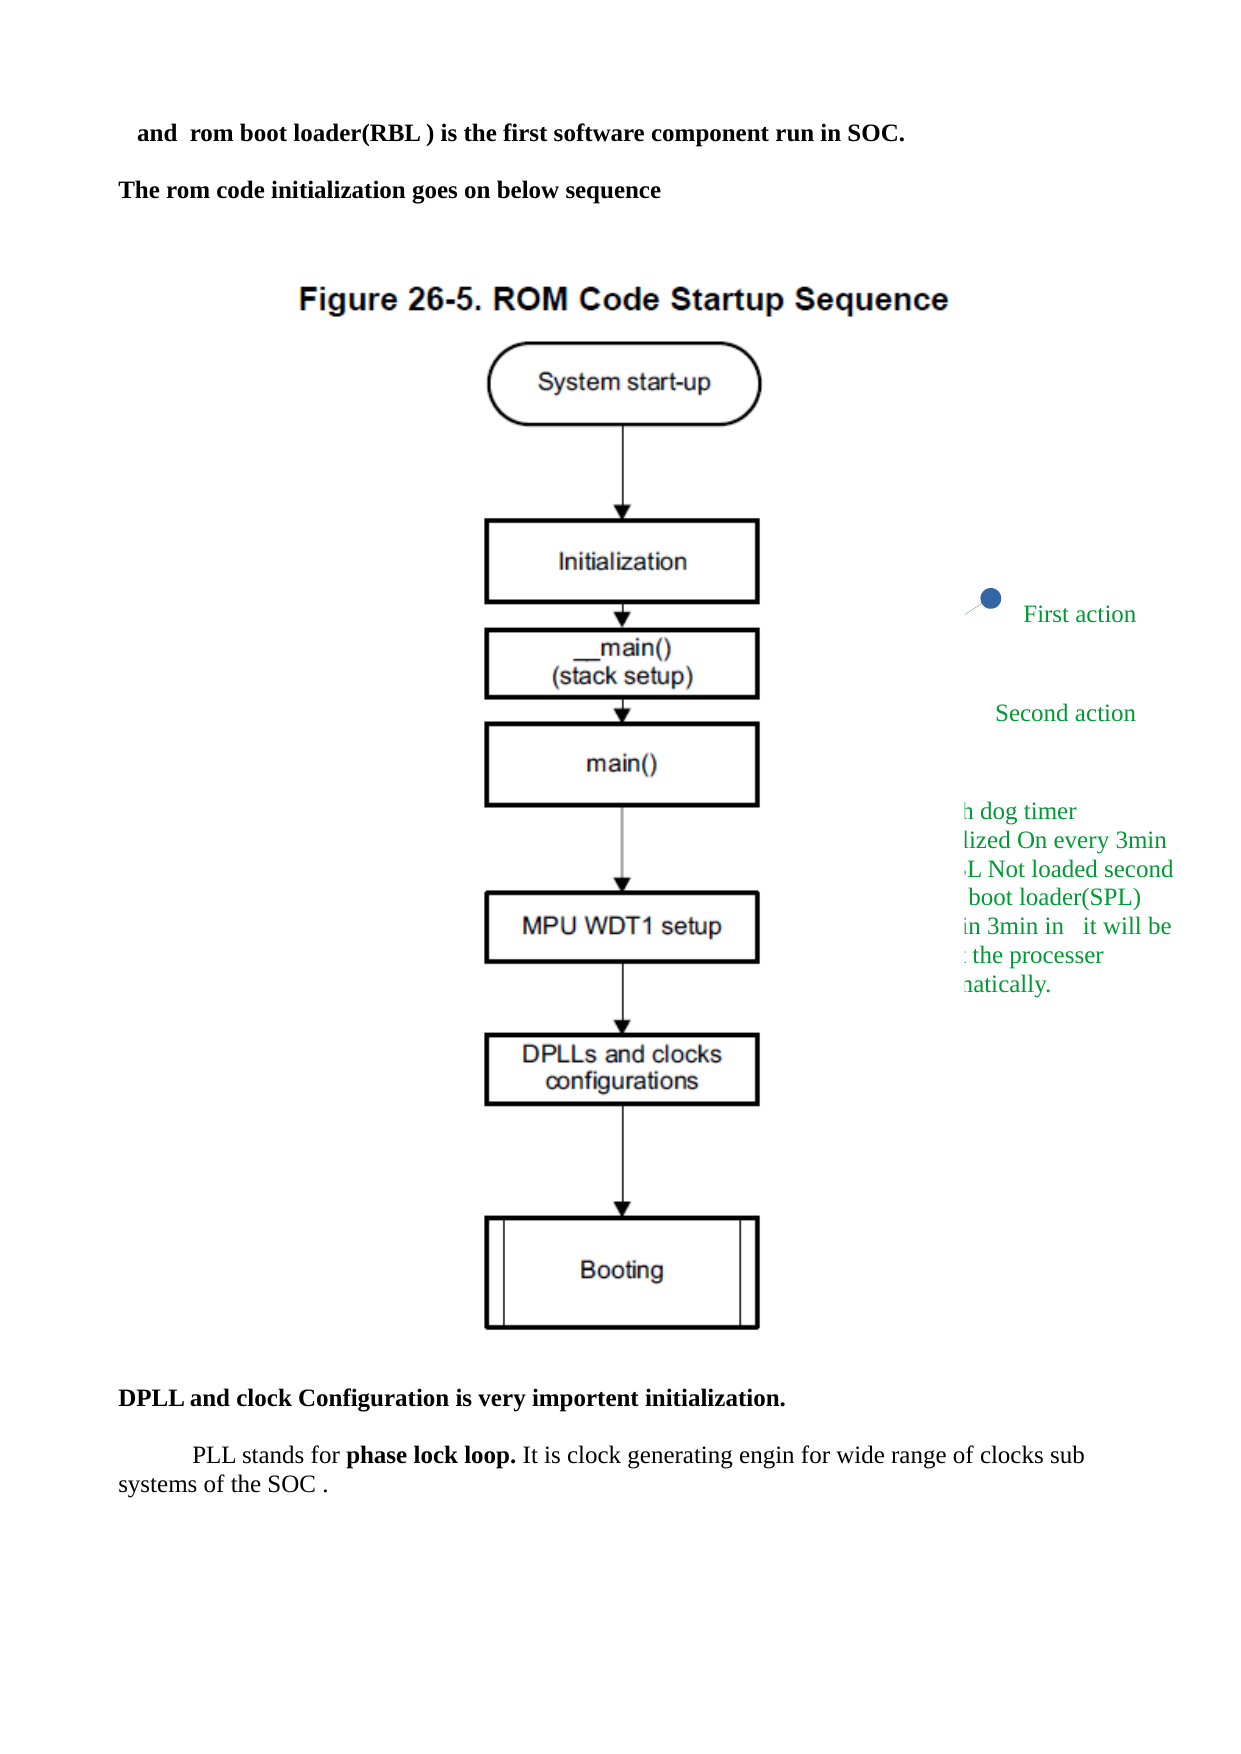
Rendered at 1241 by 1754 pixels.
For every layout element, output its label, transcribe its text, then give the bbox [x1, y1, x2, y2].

text PLL stands for phase lock loop. It is clock generating engin for wide range of clocks sub systems of the SOC . [118, 1441, 1122, 1498]
picture [275, 273, 965, 1341]
text and rom boot loader(RBL ) is the first software component run in SOC. [118, 118, 1122, 147]
text The rom code initialization goes on below sequence [118, 176, 1122, 204]
text DPLL and clock Configuration is very importent initialization. [118, 1383, 1122, 1412]
